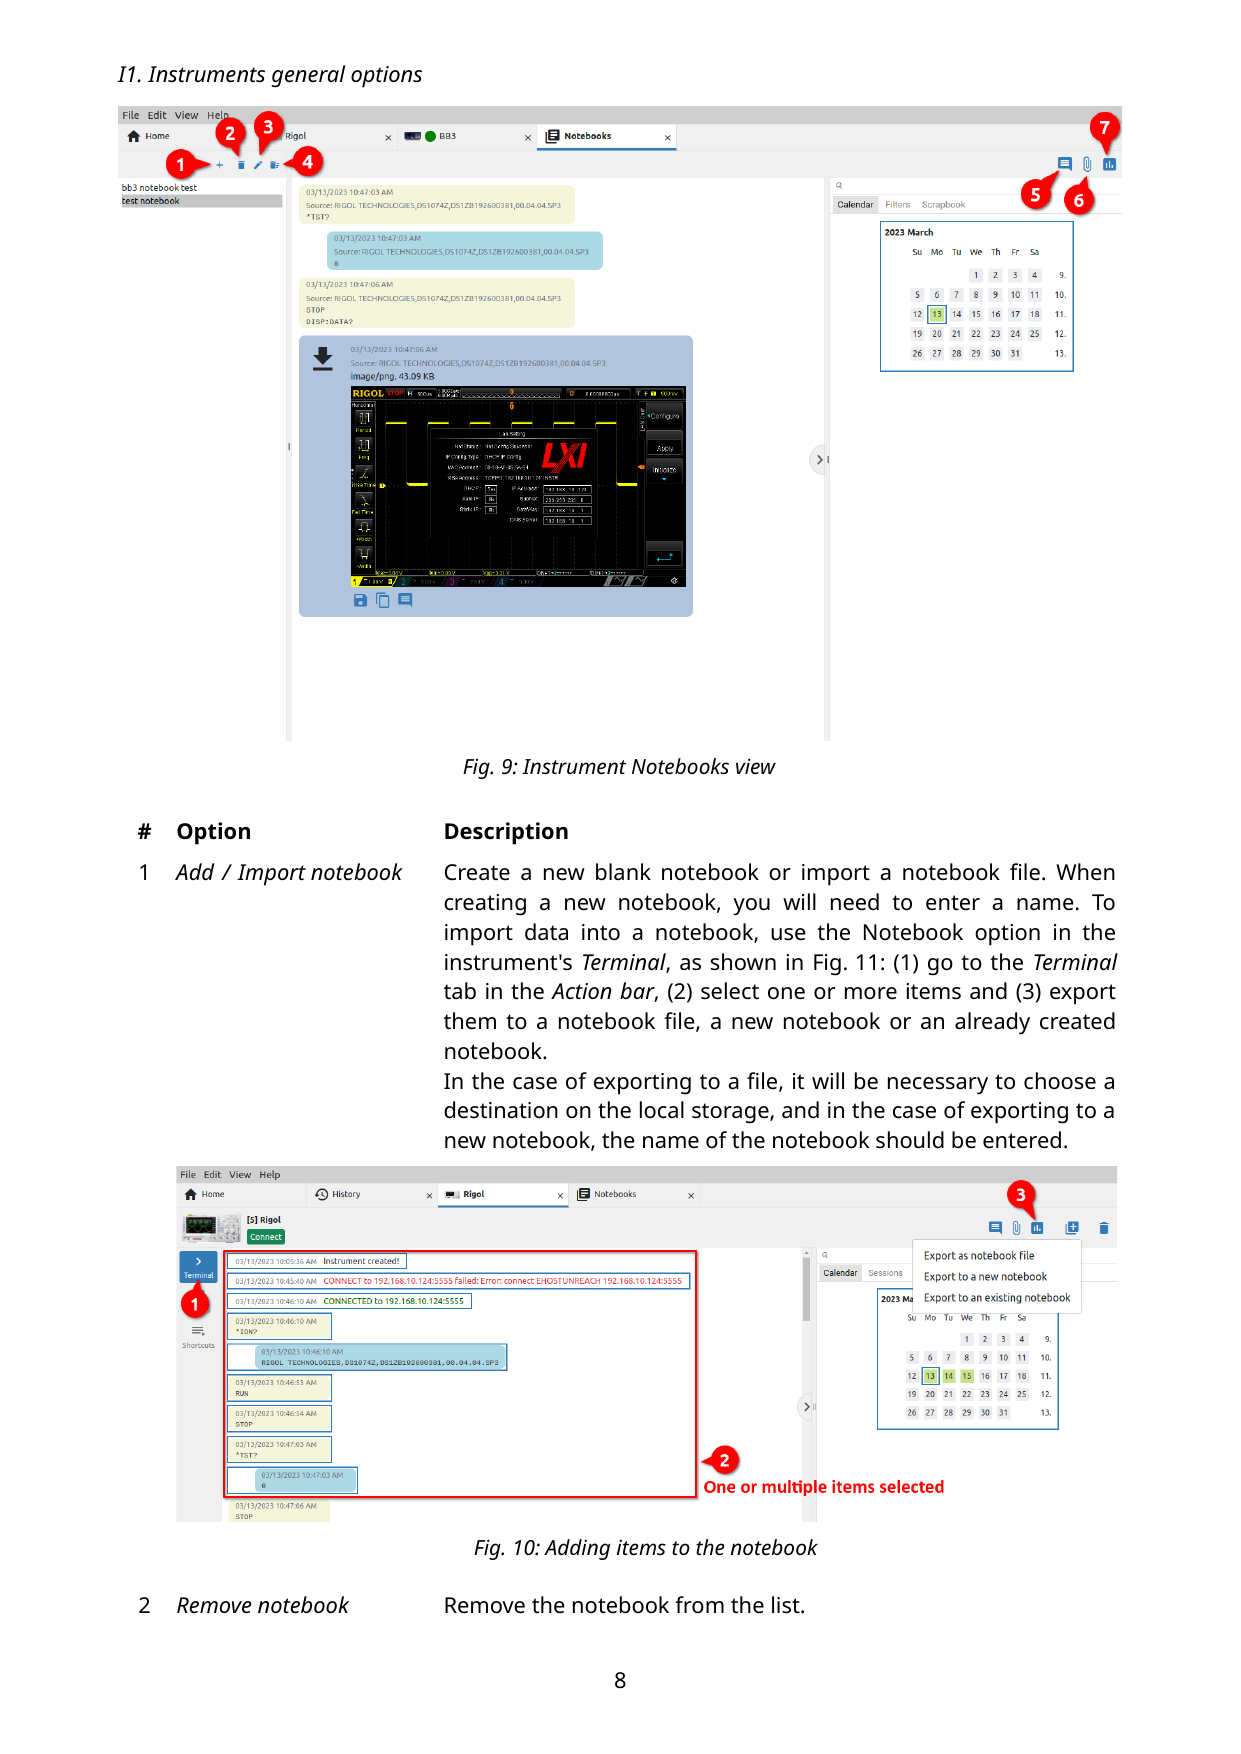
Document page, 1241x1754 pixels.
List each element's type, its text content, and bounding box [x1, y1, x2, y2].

picture [176, 1166, 1118, 1522]
table_cell Remove the notebook from the list. [438, 1584, 1123, 1626]
table_header # [118, 810, 171, 851]
table_cell Remove notebook [171, 1584, 438, 1626]
table_cell Create a new blank notebook or import a notebook file. When creating a new notebook, you will need to enter a name. To import data into a notebook, use the Notebook option in the instrument's Terminal, as shown in Fig. 11: (1) go to the Terminal tab in the Action bar, (2) select one or more items and (3) export them to a notebook file, a new notebook or an already created notebook. In the case of exporting to a file, it will be necessary to choose a destination on the local storage, and in the case of exporting to a new notebook, the name of the notebook should be entered. [438, 851, 1123, 1161]
table_cell [118, 1161, 171, 1584]
table_cell 1 [118, 851, 171, 1161]
table_header Option [171, 810, 438, 851]
text Fig. 9: Instrument Notebooks view [118, 741, 1122, 780]
table_cell [171, 1161, 1123, 1584]
table_header Description [438, 810, 1123, 851]
table_cell 2 [118, 1584, 171, 1626]
picture [118, 106, 1123, 741]
table_cell Add / Import notebook [171, 851, 438, 1161]
